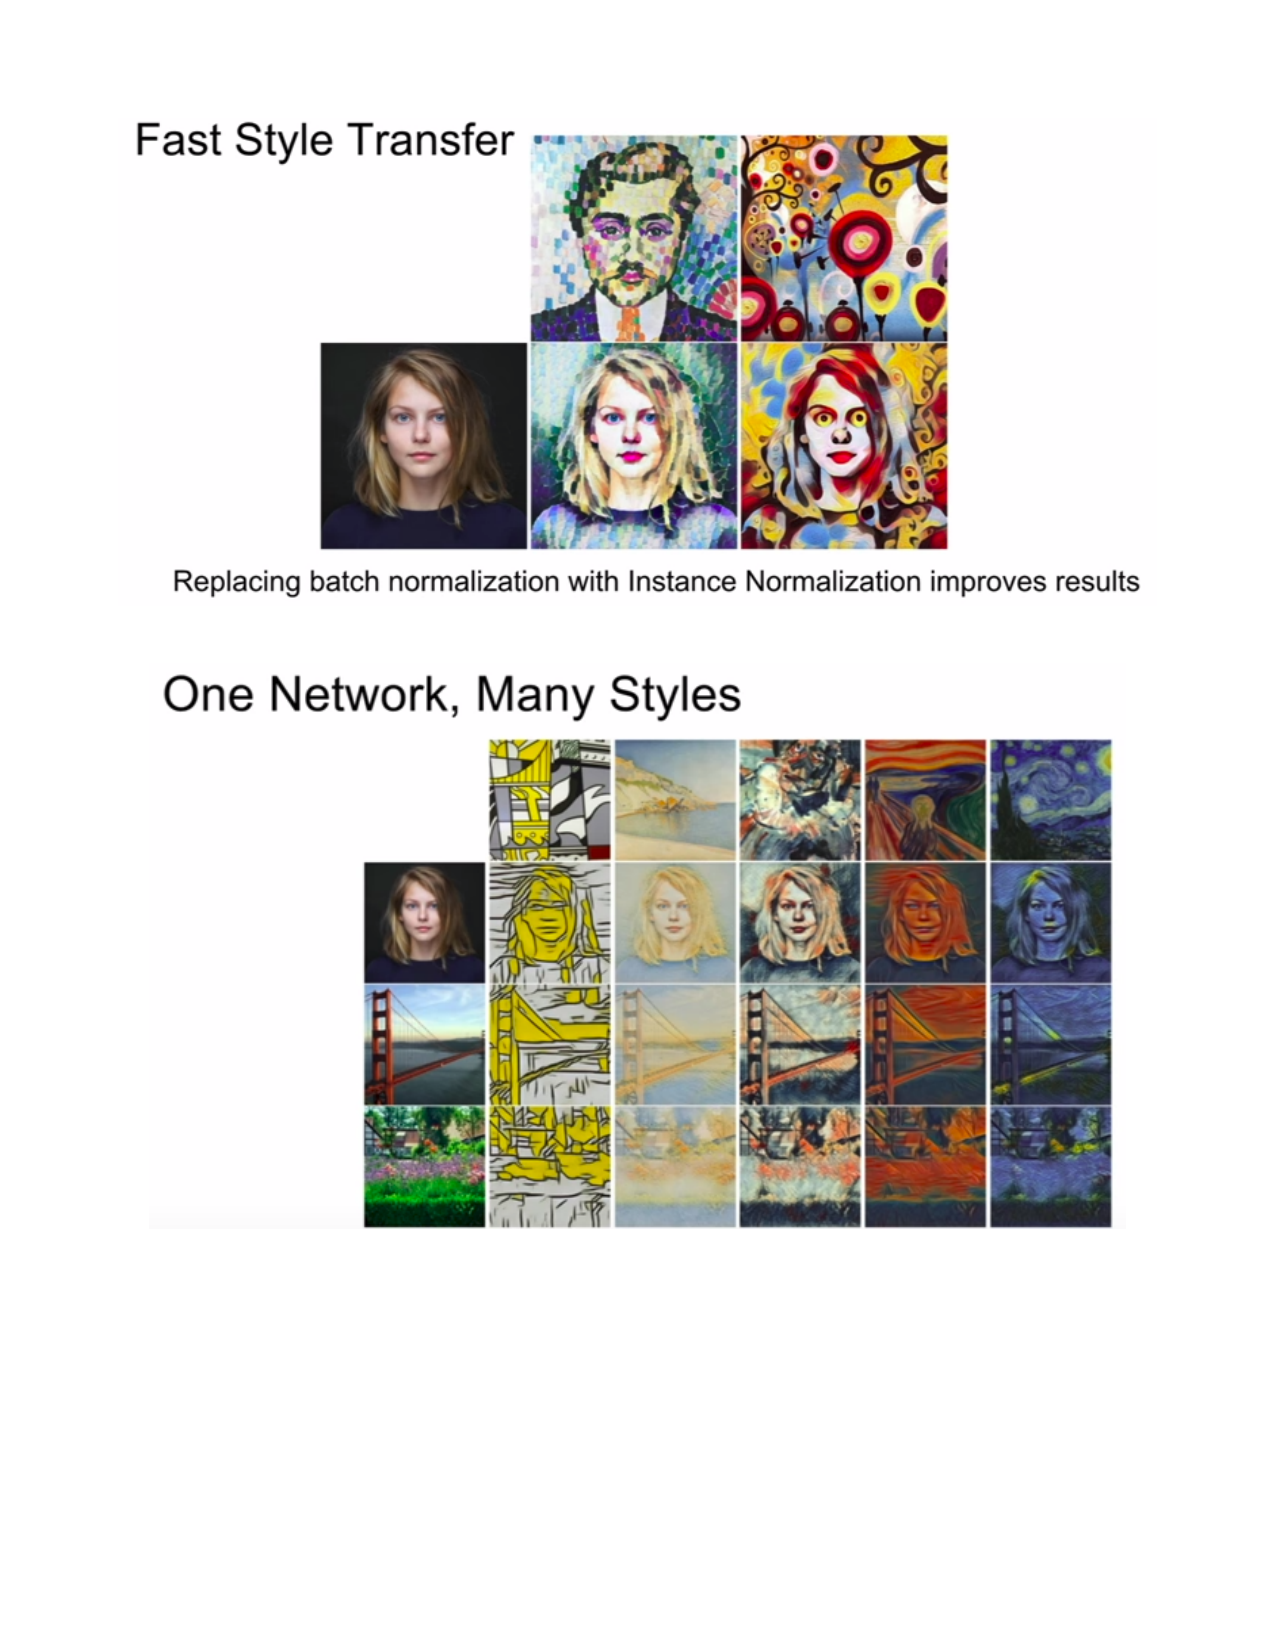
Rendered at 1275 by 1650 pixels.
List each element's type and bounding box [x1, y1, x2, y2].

picture [149, 663, 1126, 1229]
picture [118, 118, 1157, 606]
